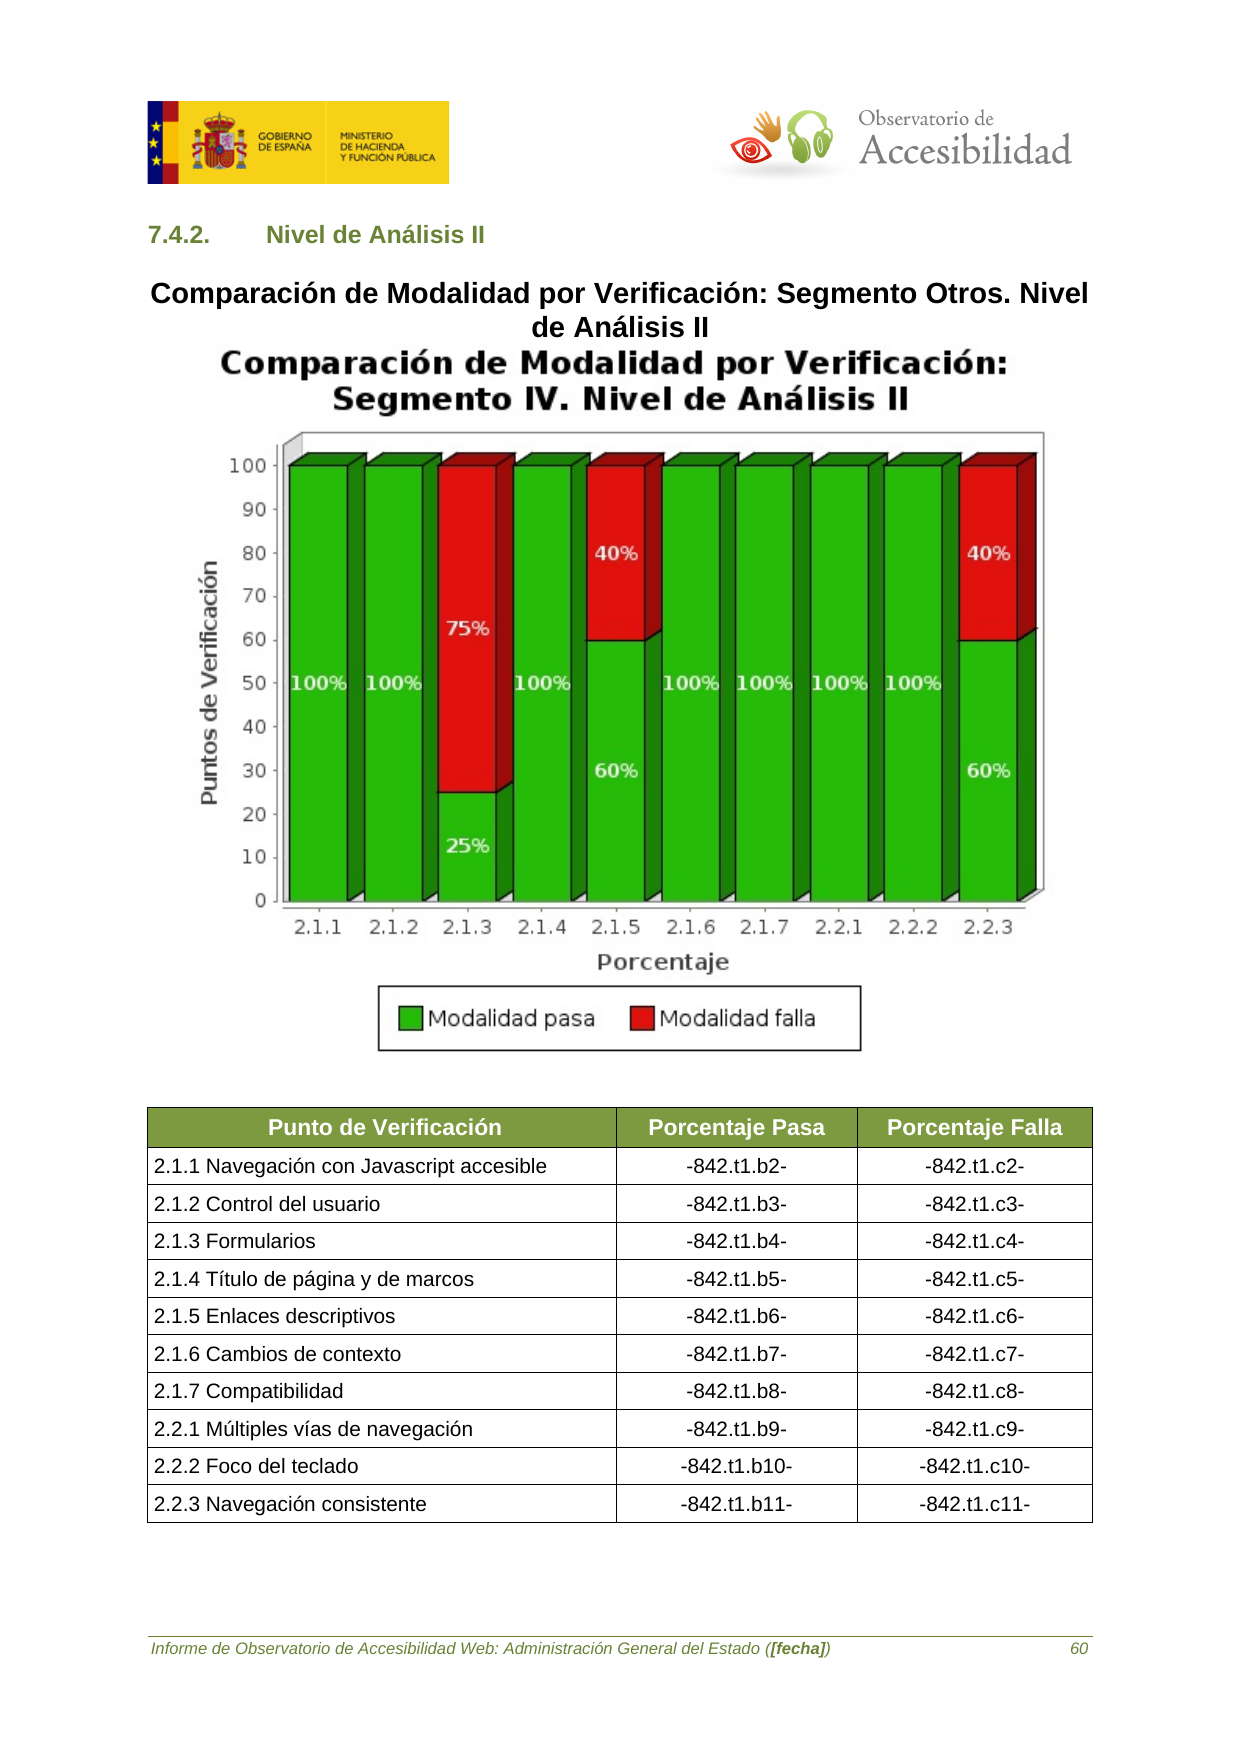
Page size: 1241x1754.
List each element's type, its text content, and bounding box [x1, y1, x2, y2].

table_cell -842.t1.c3- [858, 1185, 1092, 1222]
table_cell 2.2.2 Foco del teclado [148, 1448, 616, 1484]
table_cell 2.1.1 Navegación con Javascript accesible [148, 1148, 616, 1184]
table_cell -842.t1.b10- [617, 1448, 857, 1484]
text Comparación de Modalidad por Verificación: Segmento Otros. Nivel de Análisis II [148, 276, 1092, 343]
picture [710, 101, 1086, 184]
table_cell -842.t1.c2- [858, 1148, 1092, 1184]
subtitle Nivel de Análisis II [148, 220, 1092, 248]
table_cell -842.t1.b9- [617, 1410, 857, 1447]
picture [147, 101, 450, 184]
table_cell 2.2.3 Navegación consistente [148, 1485, 616, 1522]
table_cell -842.t1.c6- [858, 1298, 1092, 1334]
table_cell 2.1.5 Enlaces descriptivos [148, 1298, 616, 1334]
table_cell -842.t1.b7- [617, 1335, 857, 1372]
table_cell 2.2.1 Múltiples vías de navegación [148, 1410, 616, 1447]
table_header Porcentaje Pasa [617, 1108, 857, 1147]
table_cell -842.t1.c8- [858, 1373, 1092, 1409]
table_cell 2.1.2 Control del usuario [148, 1185, 616, 1222]
table_cell -842.t1.b11- [617, 1485, 857, 1522]
table_header Punto de Verificación [148, 1108, 616, 1147]
table_cell -842.t1.b5- [617, 1260, 857, 1297]
table_cell 2.1.4 Título de página y de marcos [148, 1260, 616, 1297]
picture [178, 343, 1062, 1053]
table_cell -842.t1.b2- [617, 1148, 857, 1184]
table_cell -842.t1.b8- [617, 1373, 857, 1409]
table_cell -842.t1.c5- [858, 1260, 1092, 1297]
table_cell -842.t1.b4- [617, 1223, 857, 1259]
table_header Porcentaje Falla [858, 1108, 1092, 1147]
table_cell -842.t1.b3- [617, 1185, 857, 1222]
table_cell -842.t1.c10- [858, 1448, 1092, 1484]
table_cell -842.t1.c11- [858, 1485, 1092, 1522]
table_cell 2.1.6 Cambios de contexto [148, 1335, 616, 1372]
table_cell -842.t1.c9- [858, 1410, 1092, 1447]
table_cell 2.1.3 Formularios [148, 1223, 616, 1259]
table_cell -842.t1.c4- [858, 1223, 1092, 1259]
table_cell -842.t1.c7- [858, 1335, 1092, 1372]
table_cell 2.1.7 Compatibilidad [148, 1373, 616, 1409]
table_cell -842.t1.b6- [617, 1298, 857, 1334]
